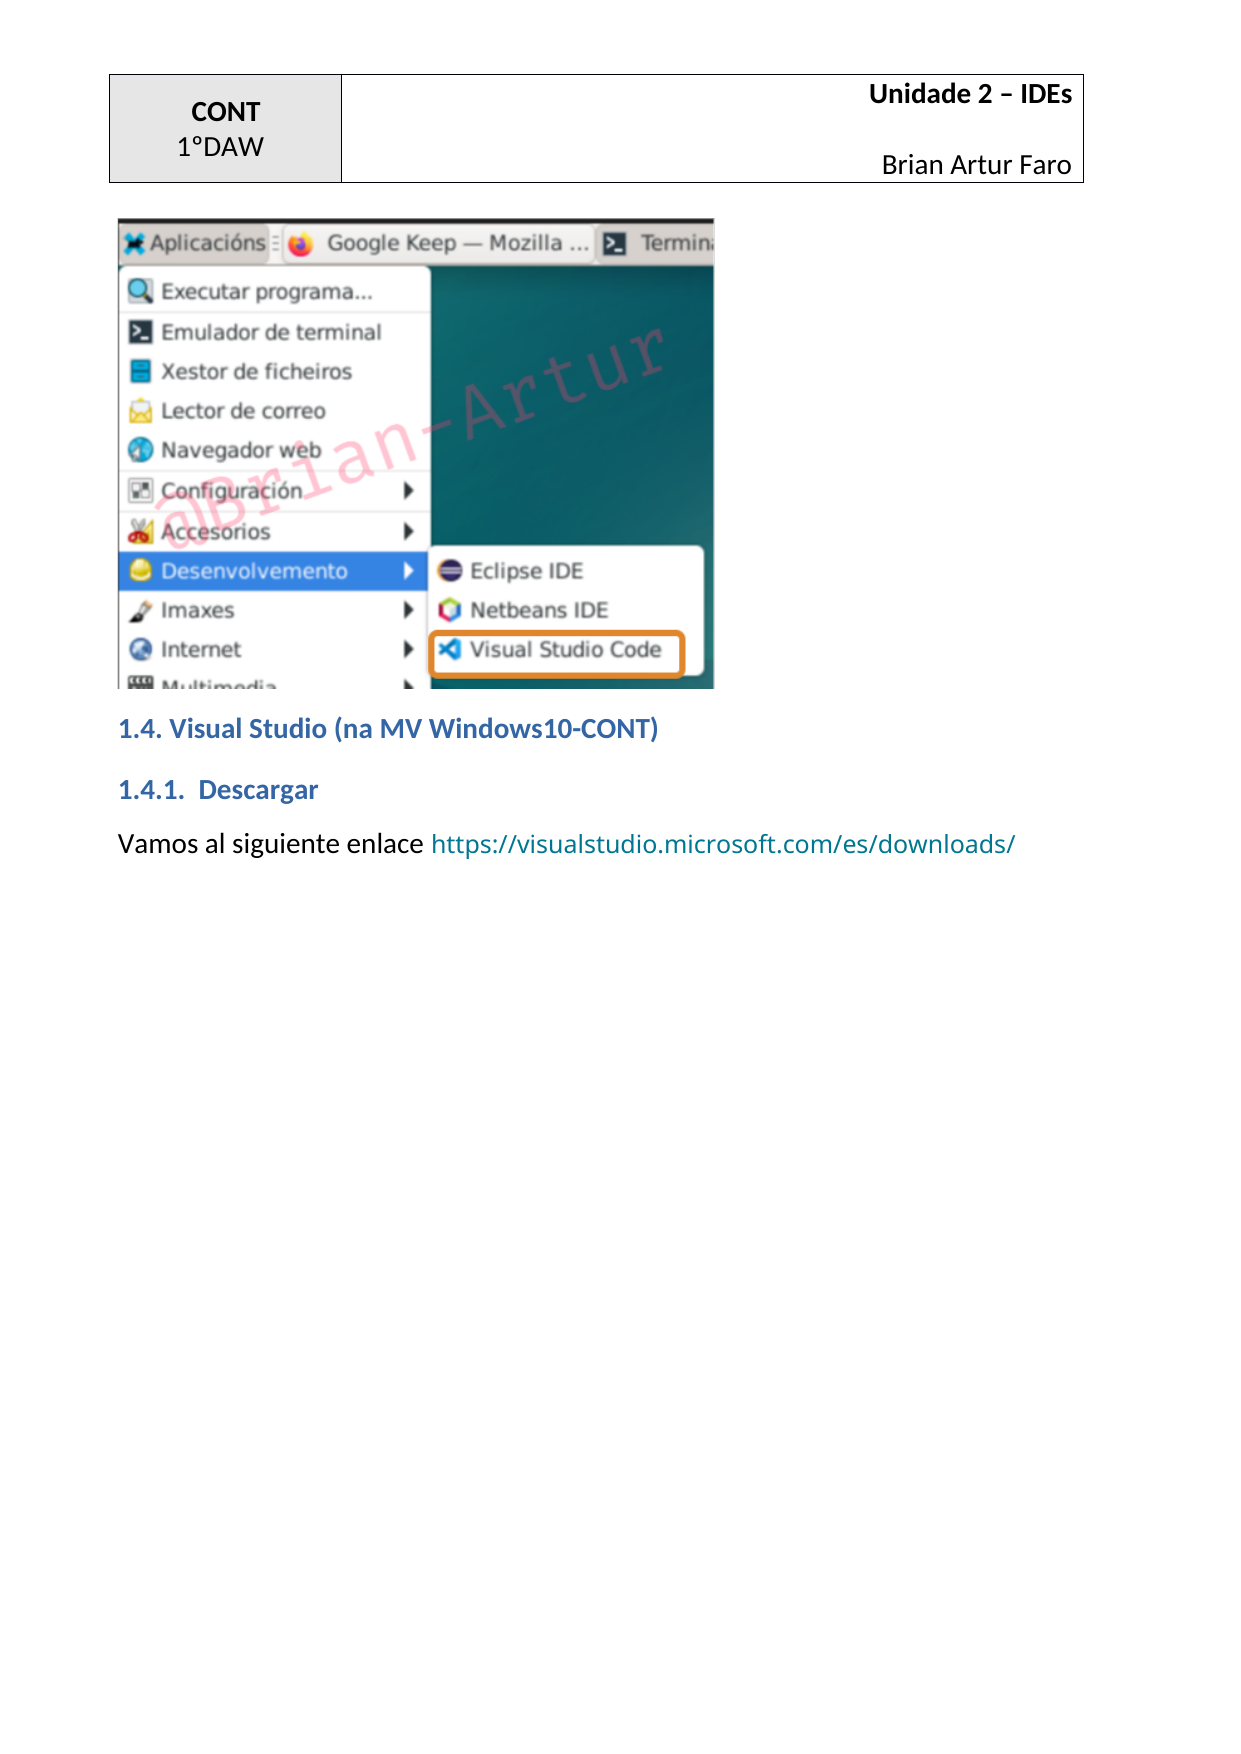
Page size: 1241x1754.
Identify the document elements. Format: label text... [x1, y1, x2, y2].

subtitle 1.4.1. Descargar [118, 771, 1092, 807]
picture [117, 218, 717, 689]
text Vamos al siguiente enlace https://visualstudio.microsoft.com/es/downloads/ [118, 825, 1092, 861]
text 1.4. Visual Studio (na MV Windows10-CONT) [118, 710, 1092, 746]
